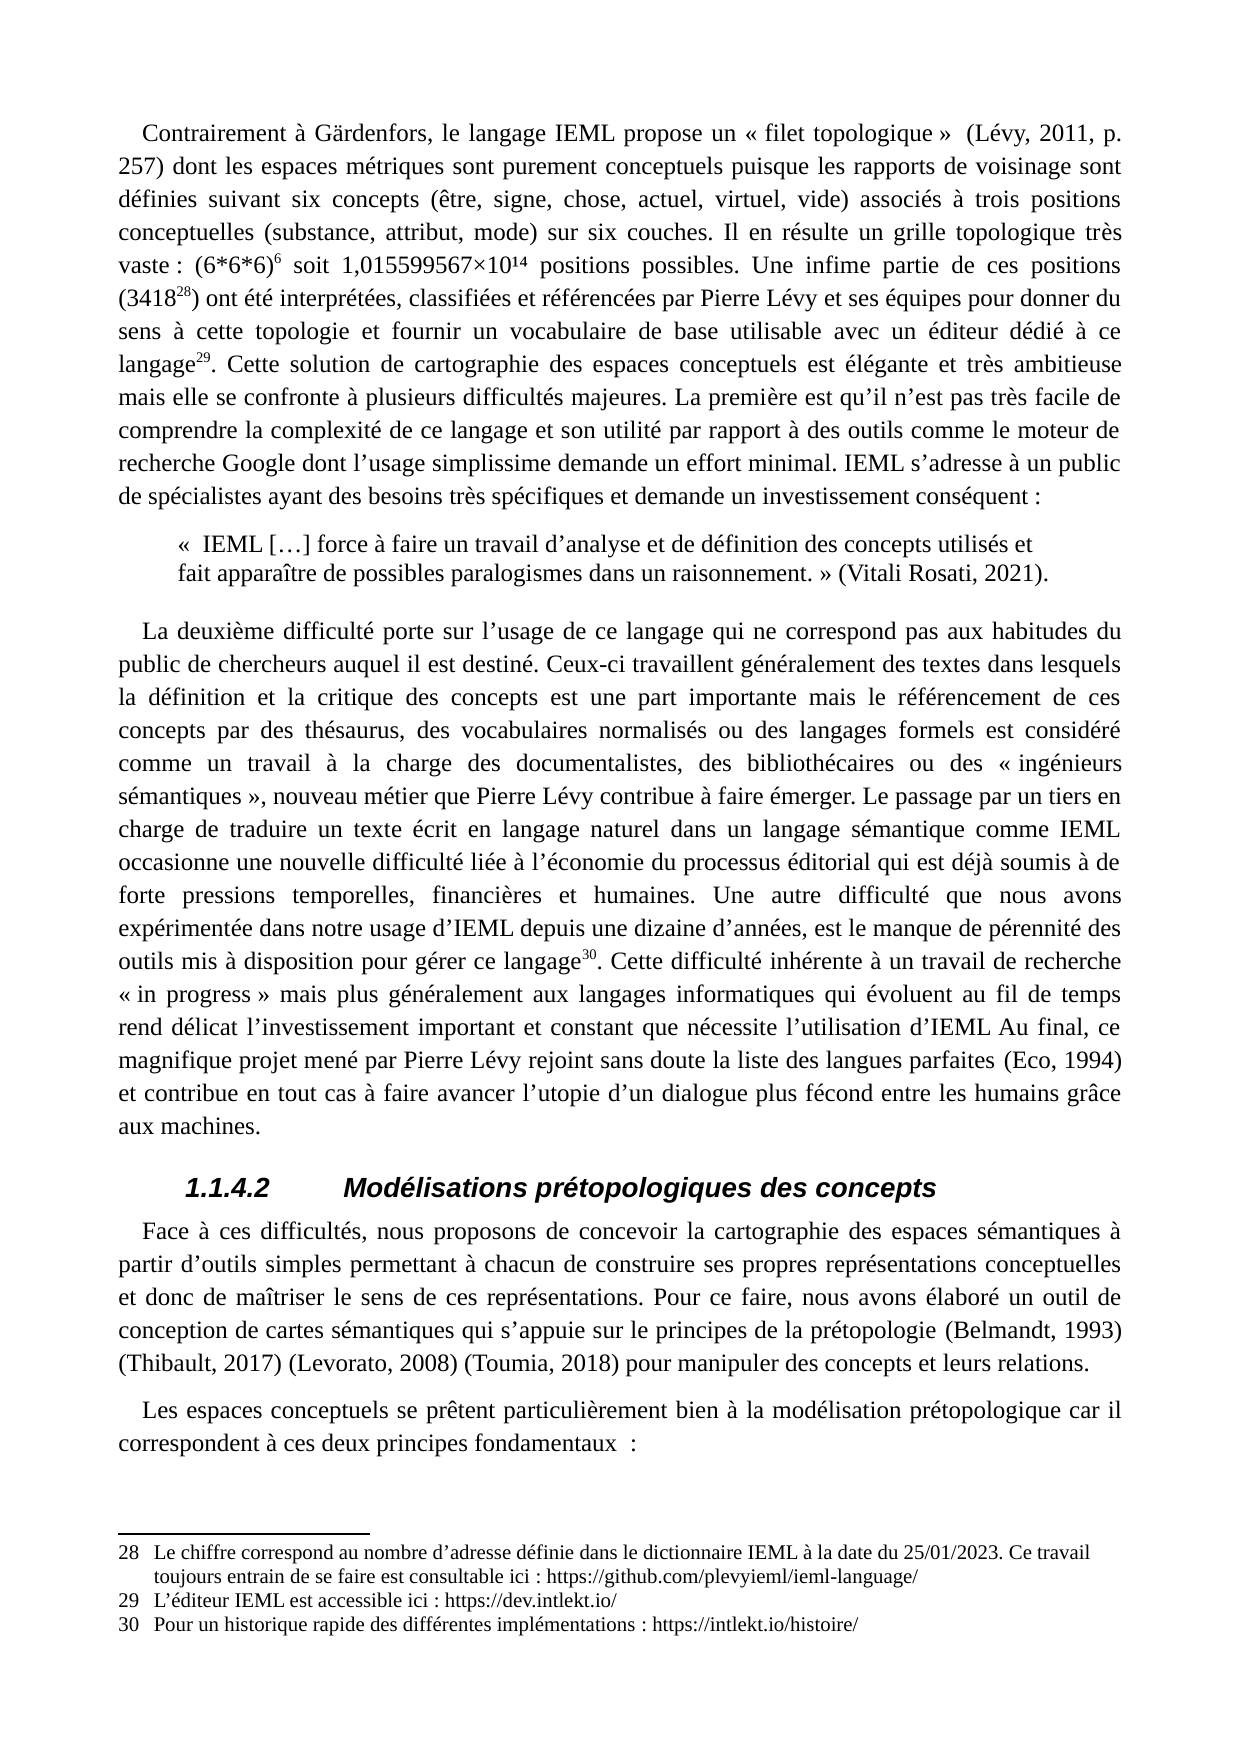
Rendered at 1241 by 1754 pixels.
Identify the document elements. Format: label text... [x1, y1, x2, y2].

text Le chiffre correspond au nombre d’adresse définie dans le dictionnaire IEML à la date du 25/01/2023. Ce travail toujours entrain de se faire est consultable ici : https://github.com/plevyieml/ieml-language/ [118, 1539, 1122, 1588]
subtitle Modélisations prétopologiques des concepts [118, 1171, 1122, 1203]
text Contrairement à Gärdenfors, le langage IEML propose un « filet topologique » (Lévy, 2011, p. 257) dont les espaces métriques sont purement conceptuels puisque les rapports de voisinage sont définies suivant six concepts (être, signe, chose, actuel, virtuel, vide) associés à trois positions conceptuelles (substance, attribut, mode) sur six couches. Il en résulte un grille topologique très vaste : (6*6*6)6 soit 1,015599567×10¹⁴ positions possibles. Une infime partie de ces positions (3418) ont été interprétées, classifiées et référencées par Pierre Lévy et ses équipes pour donner du sens à cette topologie et fournir un vocabulaire de base utilisable avec un éditeur dédié à ce langage. Cette solution de cartographie des espaces conceptuels est élégante et très ambitieuse mais elle se confronte à plusieurs difficultés majeures. La première est qu’il n’est pas très facile de comprendre la complexité de ce langage et son utilité par rapport à des outils comme le moteur de recherche Google dont l’usage simplissime demande un effort minimal. IEML s’adresse à un public de spécialistes ayant des besoins très spécifiques et demande un investissement conséquent : [118, 118, 1122, 510]
text Les espaces conceptuels se prêtent particulièrement bien à la modélisation prétopologique car il correspondent à ces deux principes fondamentaux : [118, 1395, 1122, 1457]
text « IEML […] force à faire un travail d’analyse et de définition des concepts utilisés et fait apparaître de possibles paralogismes dans un raisonnement. » (Vitali Rosati, 2021). [177, 529, 1063, 586]
text Face à ces difficultés, nous proposons de concevoir la cartographie des espaces sémantiques à partir d’outils simples permettant à chacun de construire ses propres représentations conceptuelles et donc de maîtriser le sens de ces représentations. Pour ce faire, nous avons élaboré un outil de conception de cartes sémantiques qui s’appuie sur le principes de la prétopologie (Belmandt, 1993) (Thibault, 2017) (Levorato, 2008) (Toumia, 2018) pour manipuler des concepts et leurs relations. [118, 1216, 1122, 1377]
text Pour un historique rapide des différentes implémentations : https://intlekt.io/histoire/ [118, 1612, 1122, 1636]
text La deuxième difficulté porte sur l’usage de ce langage qui ne correspond pas aux habitudes du public de chercheurs auquel il est destiné. Ceux-ci travaillent généralement des textes dans lesquels la définition et la critique des concepts est une part importante mais le référencement de ces concepts par des thésaurus, des vocabulaires normalisés ou des langages formels est considéré comme un travail à la charge des documentalistes, des bibliothécaires ou des « ingénieurs sémantiques », nouveau métier que Pierre Lévy contribue à faire émerger. Le passage par un tiers en charge de traduire un texte écrit en langage naturel dans un langage sémantique comme IEML occasionne une nouvelle difficulté liée à l’économie du processus éditorial qui est déjà soumis à de forte pressions temporelles, financières et humaines. Une autre difficulté que nous avons expérimentée dans notre usage d’IEML depuis une dizaine d’années, est le manque de pérennité des outils mis à disposition pour gérer ce langage. Cette difficulté inhérente à un travail de recherche « in progress » mais plus généralement aux langages informatiques qui évoluent au fil de temps rend délicat l’investissement important et constant que nécessite l’utilisation d’IEML Au final, ce magnifique projet mené par Pierre Lévy rejoint sans doute la liste des langues parfaites (Eco, 1994) et contribue en tout cas à faire avancer l’utopie d’un dialogue plus fécond entre les humains grâce aux machines. [118, 616, 1122, 1140]
text L’éditeur IEML est accessible ici : https://dev.intlekt.io/ [118, 1588, 1122, 1612]
